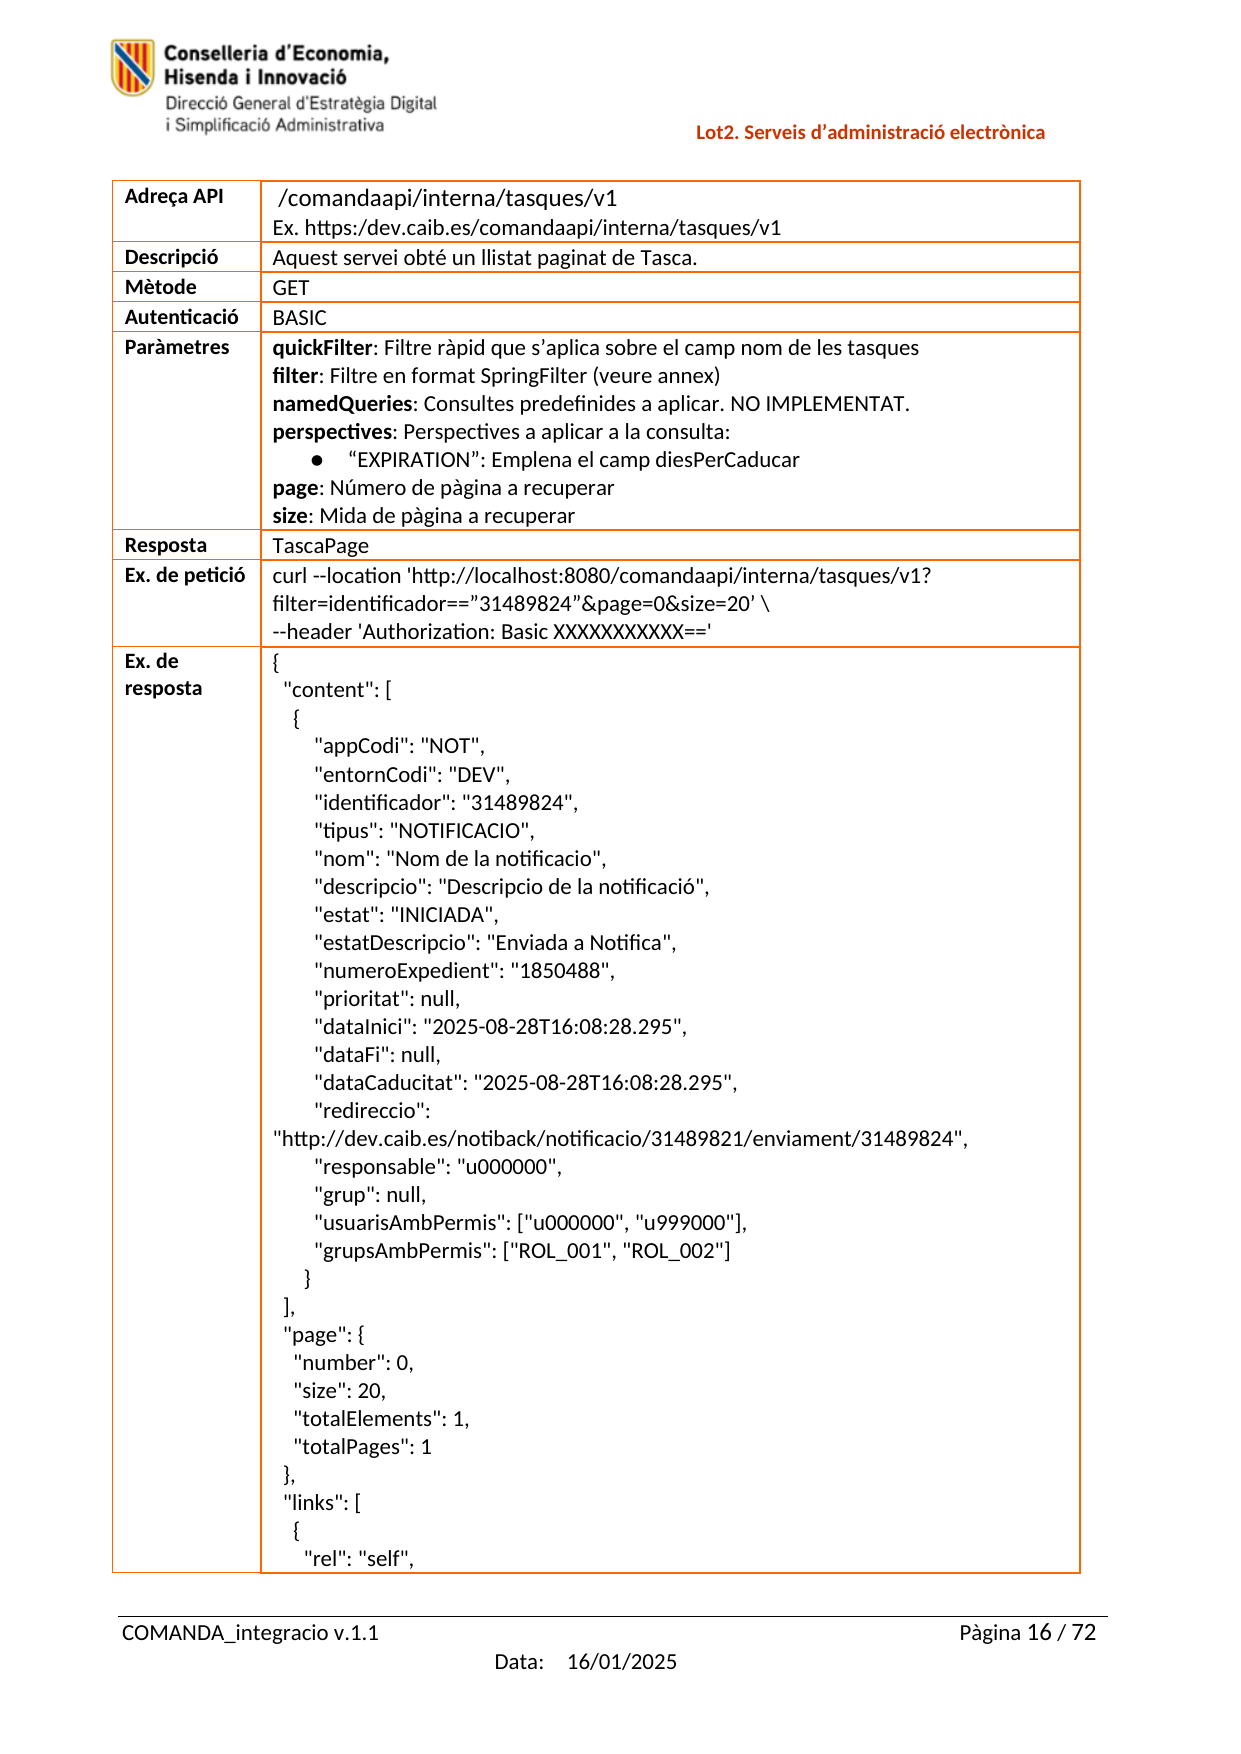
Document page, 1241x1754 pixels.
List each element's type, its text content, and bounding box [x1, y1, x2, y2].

table_cell Ex. de petició [113, 560, 260, 646]
table_cell quickFilter: Filtre ràpid que s’aplica sobre el camp nom de les tasques filter: Filtre en format SpringFilter (veure annex) namedQueries: Consultes predefinides a aplicar. NO IMPLEMENTAT. perspectives: Perspectives a aplicar a la consulta: “EXPIRATION”: Emplena el camp diesPerCaducar page: Número de pàgina a recuperar size: Mida de pàgina a recuperar [262, 333, 1079, 529]
table_cell Ex. de resposta [113, 647, 260, 1572]
table_cell BASIC [262, 303, 1079, 331]
table_cell curl --location 'http://localhost:8080/comandaapi/interna/tasques/v1?filter=identificador==”31489824”&page=0&size=20’ \ --header 'Authorization: Basic XXXXXXXXXXX==' [262, 561, 1079, 646]
picture [100, 26, 467, 156]
table_cell Paràmetres [113, 332, 260, 529]
table_cell Adreça API [113, 181, 260, 241]
table_cell Aquest servei obté un llistat paginat de Tasca. [262, 243, 1079, 271]
table_cell Autenticació [113, 302, 260, 331]
table_cell TascaPage [262, 531, 1079, 559]
table_cell GET [262, 273, 1079, 301]
table_cell /comandaapi/interna/tasques/v1 Ex. https:/dev.caib.es/comandaapi/interna/tasques/v1 [262, 182, 1079, 241]
table_cell Mètode [113, 272, 260, 301]
table_cell Resposta [113, 530, 260, 559]
table_cell Descripció [113, 242, 260, 271]
table_cell { "content": [ { "appCodi": "NOT", "entornCodi": "DEV", "identificador": "31489824", "tipus": "NOTIFICACIO", "nom": "Nom de la notificacio", "descripcio": "Descripcio de la notificació", "estat": "INICIADA", "estatDescripcio": "Enviada a Notifica", "numeroExpedient": "1850488", "prioritat": null, "dataInici": "2025-08-28T16:08:28.295", "dataFi": null, "dataCaducitat": "2025-08-28T16:08:28.295", "redireccio": "http://dev.caib.es/notiback/notificacio/31489821/enviament/31489824", "responsable": "u000000", "grup": null, "usuarisAmbPermis": ["u000000", "u999000"], "grupsAmbPermis": ["ROL_001", "ROL_002"] } ], "page": { "number": 0, "size": 20, "totalElements": 1, "totalPages": 1 }, "links": [ { "rel": "self", [262, 648, 1079, 1572]
